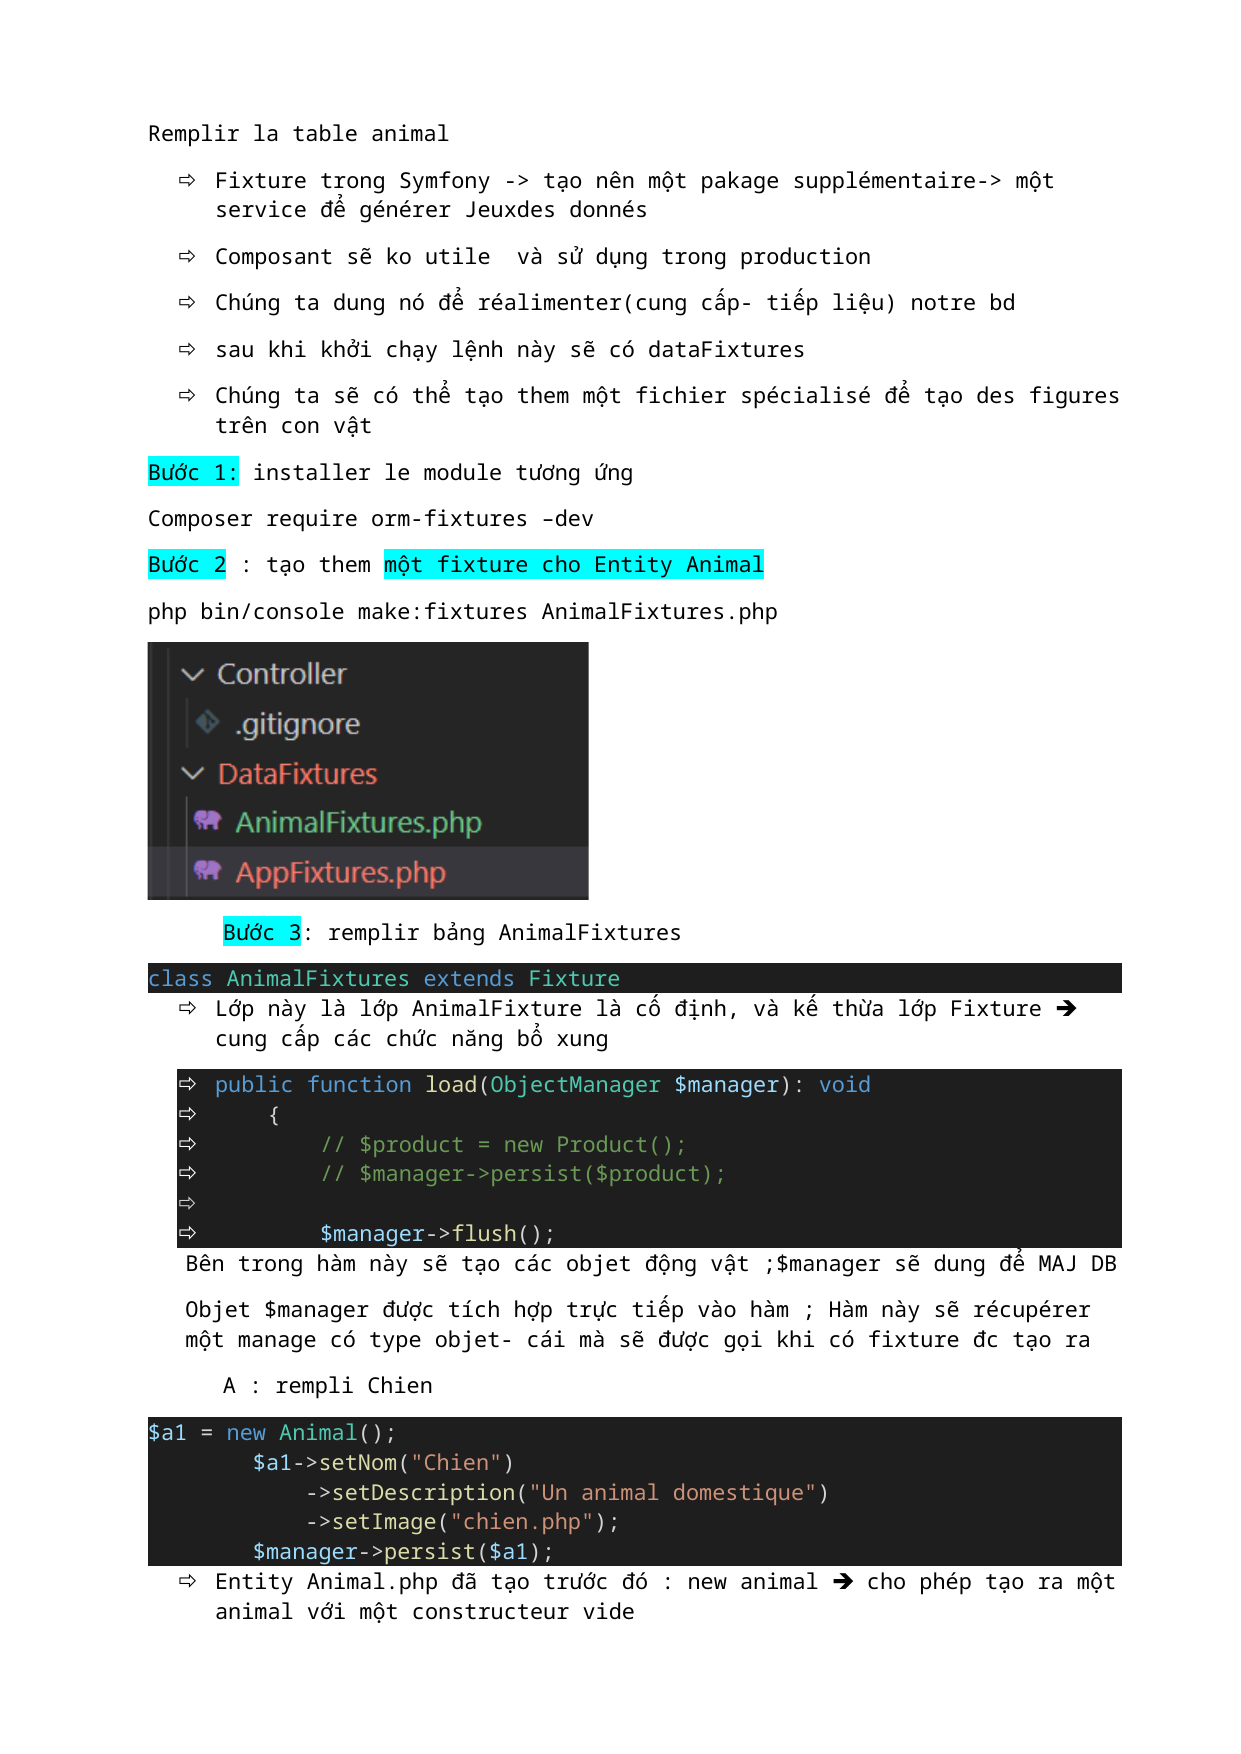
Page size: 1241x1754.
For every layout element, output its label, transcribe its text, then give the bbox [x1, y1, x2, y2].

list // $product = new Product(); [177, 1128, 1122, 1158]
list Chúng ta sẽ có thể tạo them một fichier spécialisé để tạo des figures trên con vật [177, 380, 1122, 440]
list // $manager->persist($product); [177, 1158, 1122, 1188]
text Bên trong hàm này sẽ tạo các objet động vật ;$manager sẽ dung để MAJ DB [185, 1248, 1122, 1277]
text Remplir la table animal [148, 118, 1122, 148]
text $manager->persist($a1); [148, 1536, 1122, 1566]
text Objet $manager được tích hợp trực tiếp vào hàm ; Hàm này sẽ récupérer một manage có type objet- cái mà sẽ được gọi khi có fixture đc tạo ra [185, 1294, 1122, 1354]
list sau khi khởi chạy lệnh này sẽ có dataFixtures [177, 334, 1122, 363]
list A : rempli Chien [223, 1370, 1122, 1400]
text ->setDescription("Un animal domestique") [148, 1476, 1122, 1506]
text Bước 2 : tạo them một fixture cho Entity Animal [148, 549, 1122, 579]
list Composant sẽ ko utile và sử dụng trong production [177, 241, 1122, 271]
list Lớp này là lớp AnimalFixture là cố định, và kế thừa lớp Fixture  cung cấp các chức năng bổ xung [177, 993, 1122, 1052]
text $a1->setNom("Chien") [148, 1447, 1122, 1476]
text Composer require orm-fixtures –dev [148, 503, 1122, 533]
list Bước 3: remplir bảng AnimalFixtures [223, 916, 1122, 946]
text class AnimalFixtures extends Fixture [148, 963, 1122, 993]
list Entity Animal.php đã tạo trước đó : new animal  cho phép tạo ra một animal với một constructeur vide [177, 1566, 1122, 1625]
text ->setImage("chien.php"); [148, 1506, 1122, 1536]
list $manager->flush(); [177, 1218, 1122, 1248]
list Chúng ta dung nó để réalimenter(cung cấp- tiếp liệu) notre bd [177, 287, 1122, 317]
list Fixture trong Symfony -> tạo nên một pakage supplémentaire-> một service để générer Jeuxdes donnés [177, 164, 1122, 224]
text Bước 1: installer le module tương ứng [148, 456, 1122, 486]
list { [177, 1099, 1122, 1128]
list public function load(ObjectManager $manager): void [177, 1069, 1122, 1099]
text $a1 = new Animal(); [148, 1417, 1122, 1447]
text php bin/console make:fixtures AnimalFixtures.php [148, 596, 1122, 626]
